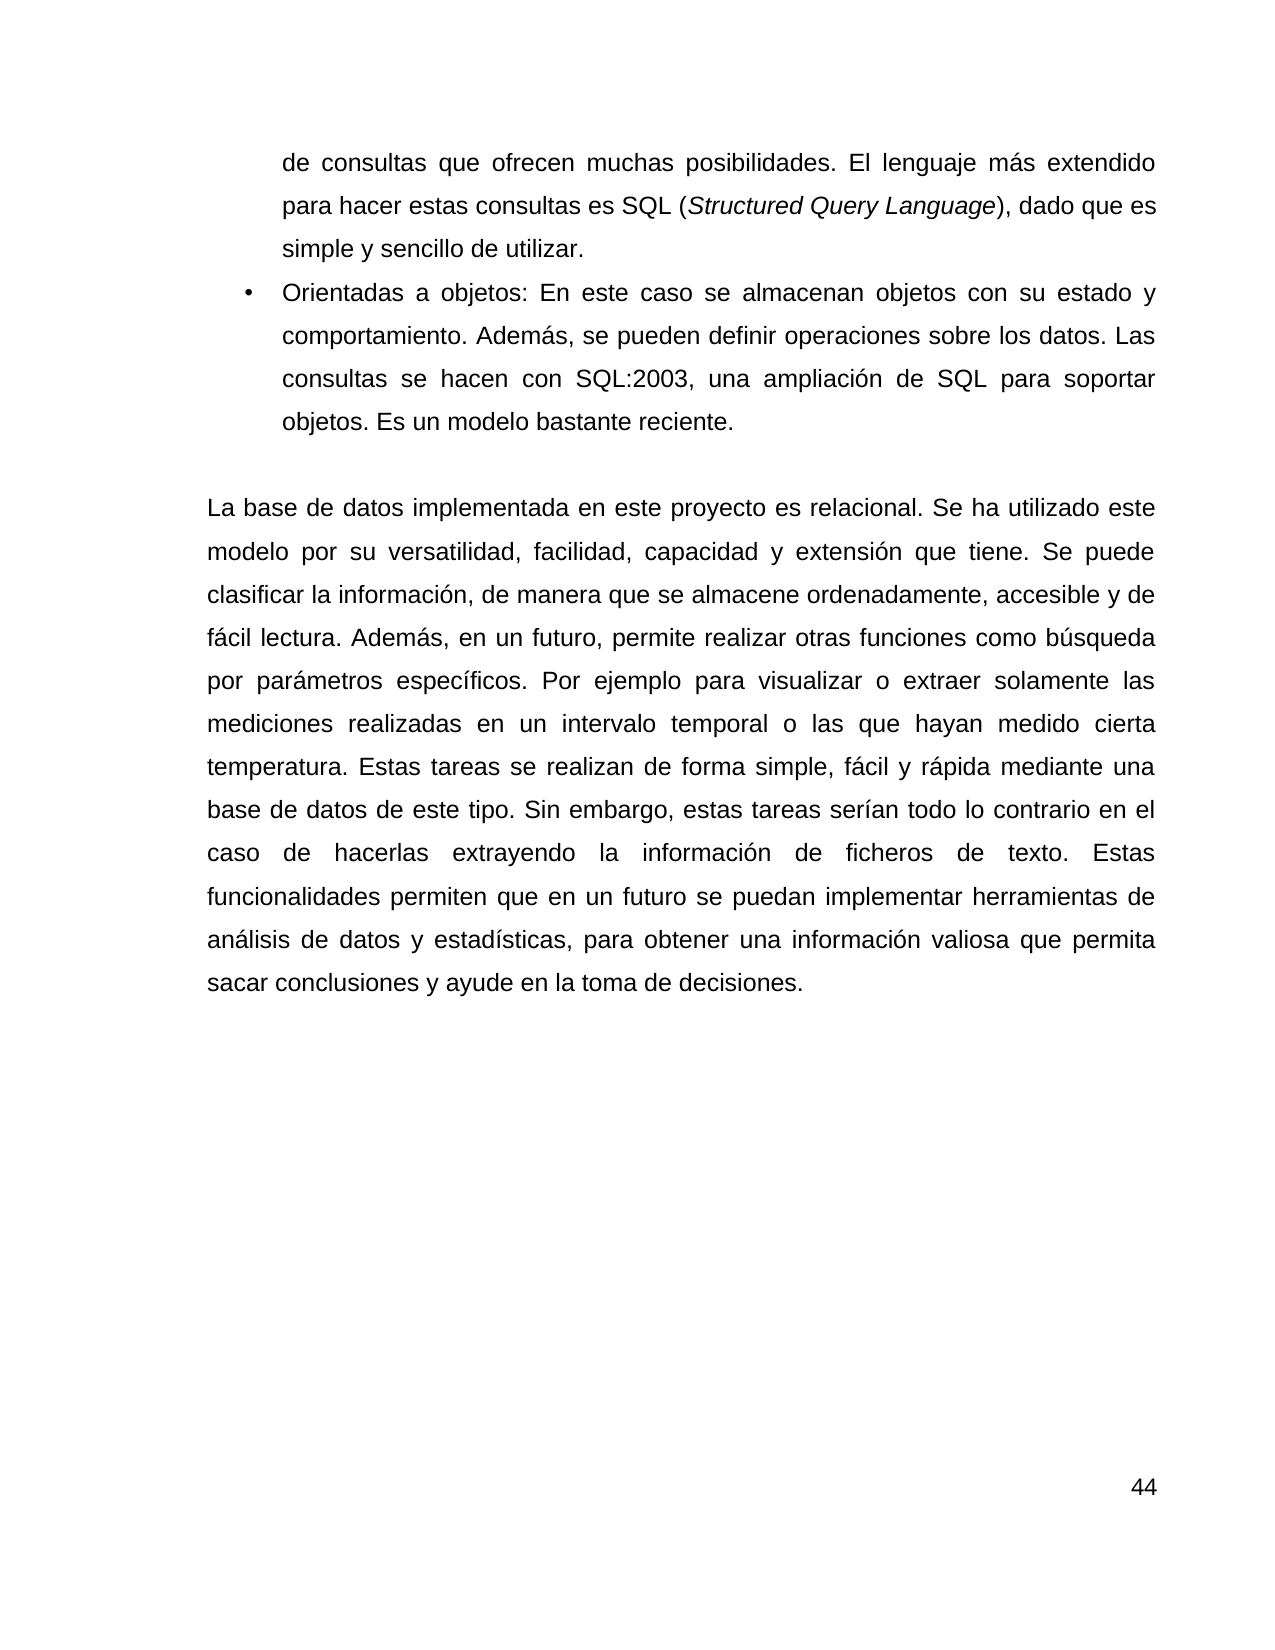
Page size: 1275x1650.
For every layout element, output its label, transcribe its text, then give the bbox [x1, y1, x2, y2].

list de consultas que ofrecen muchas posibilidades. El lenguaje más extendido para hacer estas consultas es SQL (Structured Query Language), dado que es simple y sencillo de utilizar. [244, 148, 1157, 263]
text La base de datos implementada en este proyecto es relacional. Se ha utilizado este modelo por su versatilidad, facilidad, capacidad y extensión que tiene. Se puede clasificar la información, de manera que se almacene ordenadamente, accesible y de fácil lectura. Además, en un futuro, permite realizar otras funciones como búsqueda por parámetros específicos. Por ejemplo para visualizar o extraer solamente las mediciones realizadas en un intervalo temporal o las que hayan medido cierta temperatura. Estas tareas se realizan de forma simple, fácil y rápida mediante una base de datos de este tipo. Sin embargo, estas tareas serían todo lo contrario en el caso de hacerlas extrayendo la información de ficheros de texto. Estas funcionalidades permiten que en un futuro se puedan implementar herramientas de análisis de datos y estadísticas, para obtener una información valiosa que permita sacar conclusiones y ayude en la toma de decisiones. [207, 493, 1157, 996]
list Orientadas a objetos: En este caso se almacenan objetos con su estado y comportamiento. Además, se pueden definir operaciones sobre los datos. Las consultas se hacen con SQL:2003, una ampliación de SQL para soportar objetos. Es un modelo bastante reciente. [244, 278, 1157, 436]
